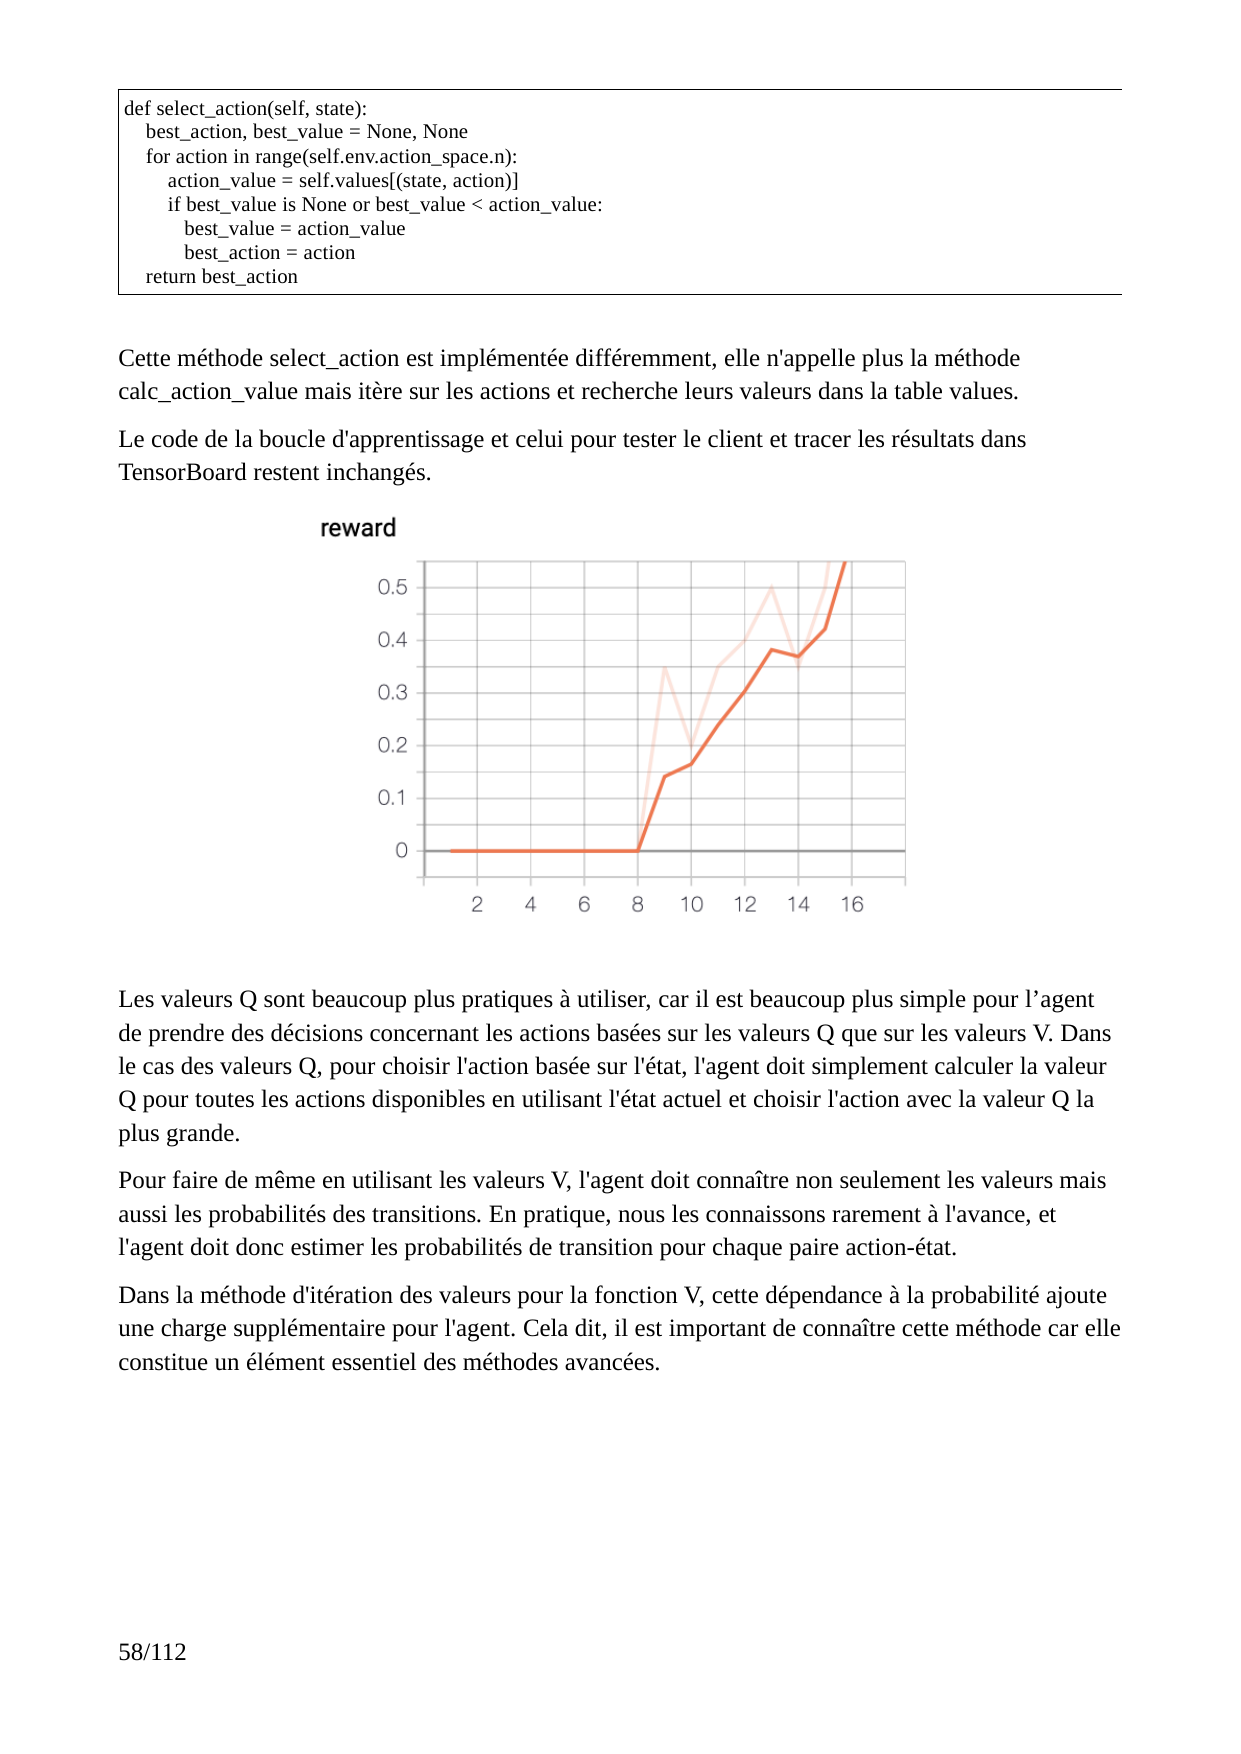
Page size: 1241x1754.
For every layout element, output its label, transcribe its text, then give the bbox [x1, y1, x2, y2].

text Les valeurs Q sont beaucoup plus pratiques à utiliser, car il est beaucoup plus simple pour l’agent de prendre des décisions concernant les actions basées sur les valeurs Q que sur les valeurs V. Dans le cas des valeurs Q, pour choisir l'action basée sur l'état, l'agent doit simplement calculer la valeur Q pour toutes les actions disponibles en utilisant l'état actuel et choisir l'action avec la valeur Q la plus grande. [118, 984, 1122, 1147]
text Pour faire de même en utilisant les valeurs V, l'agent doit connaître non seulement les valeurs mais aussi les probabilités des transitions. En pratique, nous les connaissons rarement à l'avance, et l'agent doit donc estimer les probabilités de transition pour chaque paire action-état. [118, 1165, 1122, 1261]
text Cette méthode select_action est implémentée différemment, elle n'appelle plus la méthode calc_action_value mais itère sur les actions et recherche leurs valeurs dans la table values. [118, 342, 1122, 405]
text Dans la méthode d'itération des valeurs pour la fonction V, cette dépendance à la probabilité ajoute une charge supplémentaire pour l'agent. Cela dit, il est important de connaître cette méthode car elle constitue un élément essentiel des méthodes avancées. [118, 1280, 1122, 1376]
table_header def select_action(self, state): best_action, best_value = None, None for action in range(self.env.action_space.n): action_value = self.values[(state, action)] if best_value is None or best_value < action_value: best_value = action_value best_action = action return best_action [119, 90, 1122, 293]
text Le code de la boucle d'apprentissage et celui pour tester le client et tracer les résultats dans TensorBoard restent inchangés. [118, 424, 1122, 486]
picture [310, 505, 930, 922]
